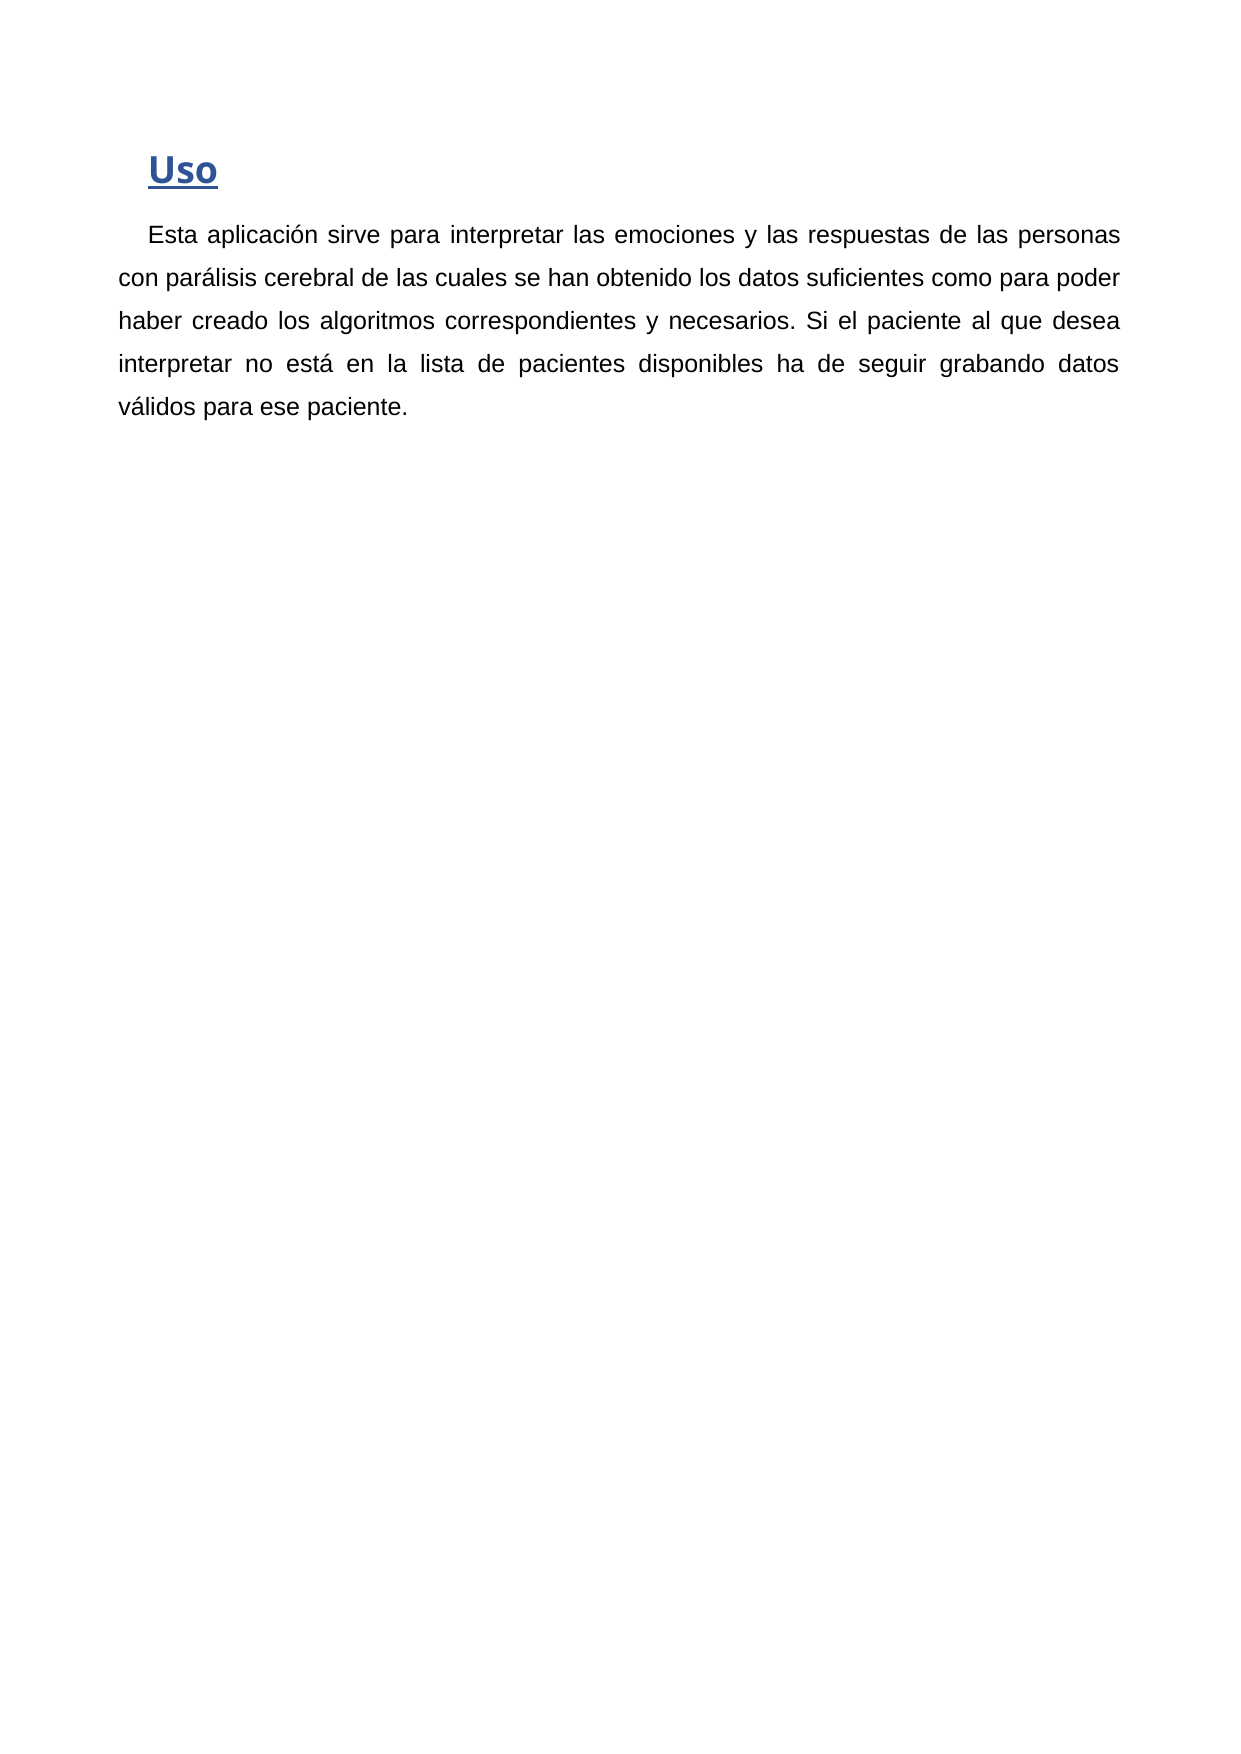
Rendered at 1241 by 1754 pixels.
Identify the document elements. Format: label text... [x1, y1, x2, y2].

text Esta aplicación sirve para interpretar las emociones y las respuestas de las personas con parálisis cerebral de las cuales se han obtenido los datos suficientes como para poder haber creado los algoritmos correspondientes y necesarios. Si el paciente al que desea interpretar no está en la lista de pacientes disponibles ha de seguir grabando datos válidos para ese paciente. [118, 220, 1122, 421]
subtitle Uso [118, 143, 1122, 194]
